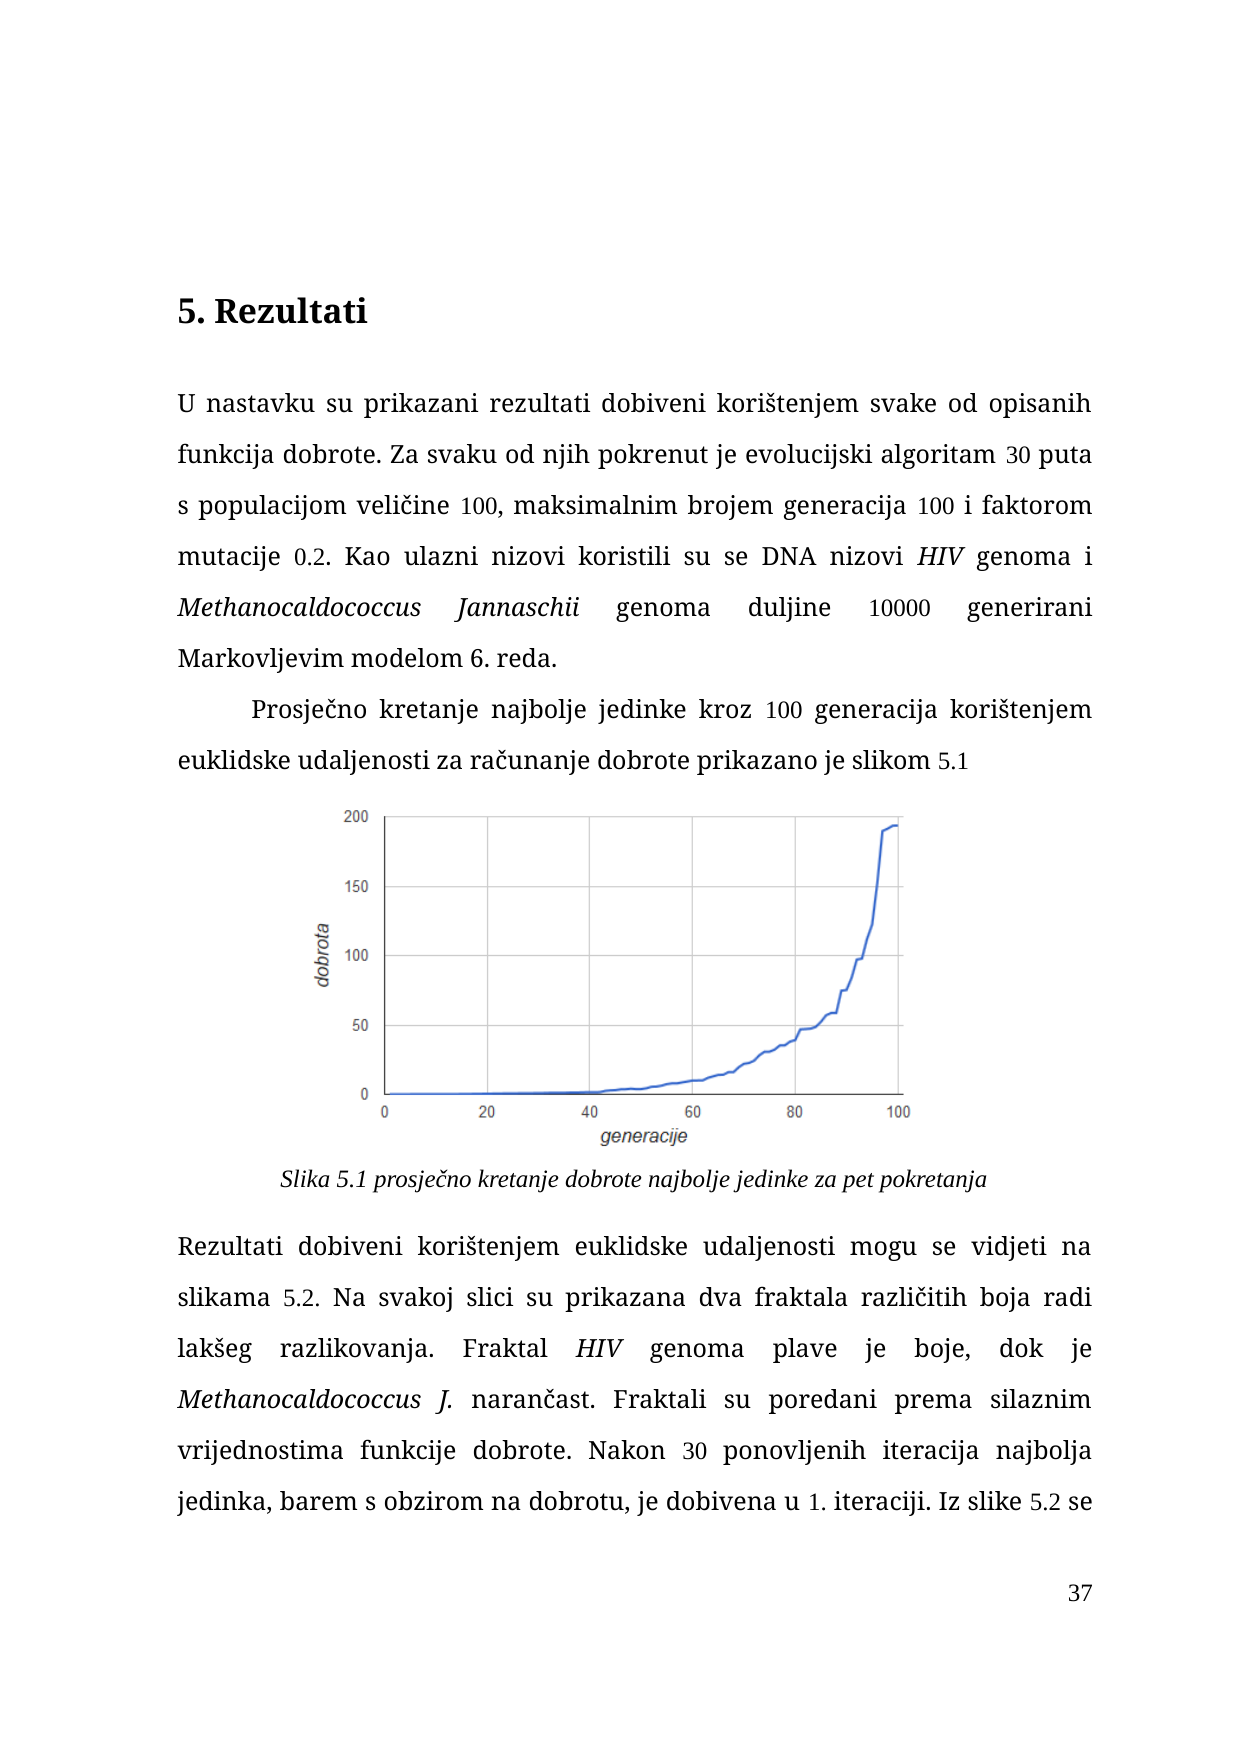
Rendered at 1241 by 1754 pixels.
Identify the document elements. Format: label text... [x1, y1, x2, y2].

subtitle 5. Rezultati [177, 288, 1093, 333]
text Rezultati dobiveni korištenjem euklidske udaljenosti mogu se vidjeti na slikama 5.2. Na svakoj slici su prikazana dva fraktala različitih boja radi lakšeg razlikovanja. Fraktal HIV genoma plave je boje, dok je Methanocaldococcus J. narančast. Fraktali su poredani prema silaznim vrijednostima funkcije dobrote. Nakon 30 ponovljenih iteracija najbolja jedinka, barem s obzirom na dobrotu, je dobivena u 1. iteraciji. Iz slike 5.2 se [177, 1228, 1093, 1518]
picture [306, 796, 964, 1152]
text U nastavku su prikazani rezultati dobiveni korištenjem svake od opisanih funkcija dobrote. Za svaku od njih pokrenut je evolucijski algoritam 30 puta s populacijom veličine 100, maksimalnim brojem generacija 100 i faktorom mutacije 0.2. Kao ulazni nizovi koristili su se DNA nizovi HIV genoma i Methanocaldococcus Jannaschii genoma duljine 10000 generirani Markovljevim modelom 6. reda. [177, 386, 1093, 675]
text Prosječno kretanje najbolje jedinke kroz 100 generacija korištenjem euklidske udaljenosti za računanje dobrote prikazano je slikom 5.1 [177, 692, 1093, 777]
text Slika 5.1 prosječno kretanje dobrote najbolje jedinke za pet pokretanja [177, 1164, 1093, 1192]
table_header [177, 794, 1093, 1164]
